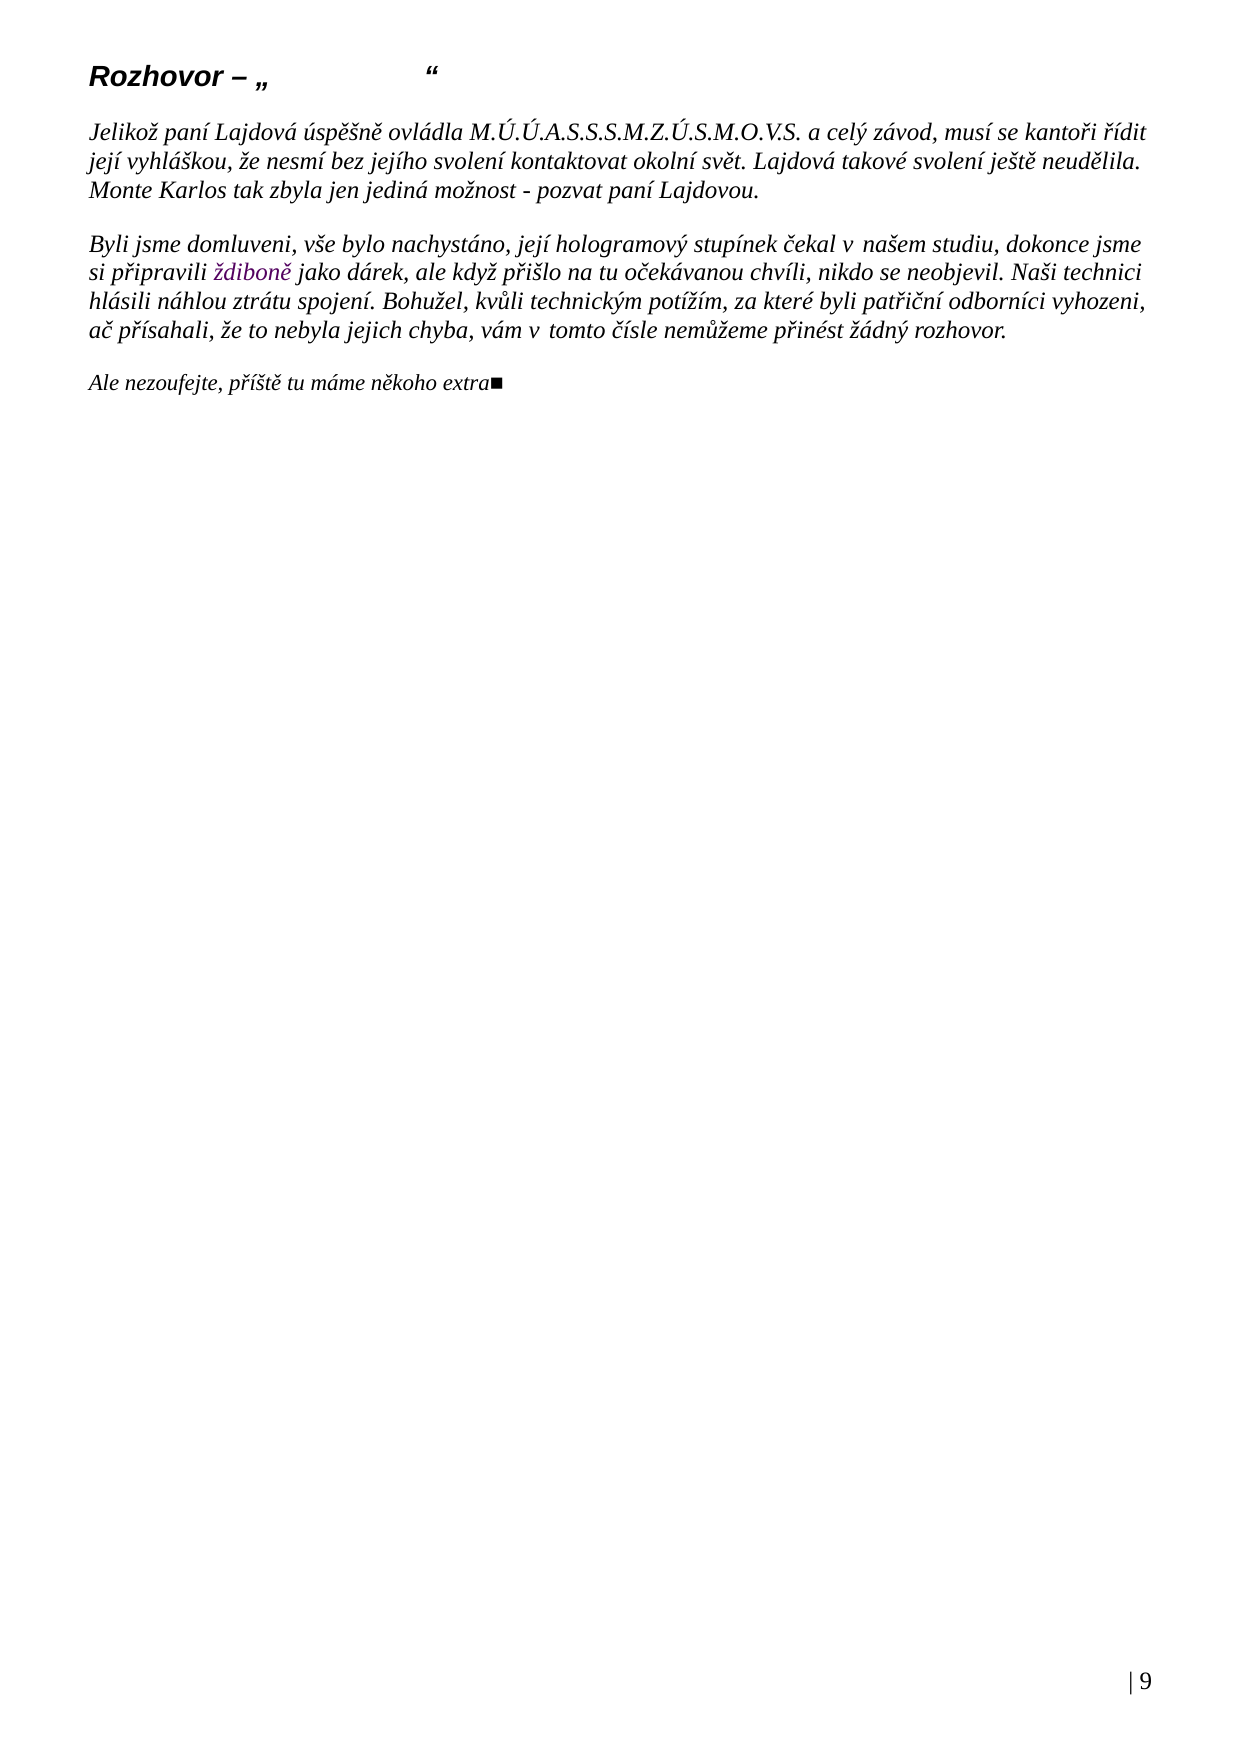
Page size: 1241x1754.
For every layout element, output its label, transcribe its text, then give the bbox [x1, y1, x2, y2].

text Jelikož paní Lajdová úspěšně ovládla M.Ú.Ú.A.S.S.S.M.Z.Ú.S.M.O.V.S. a celý závod, musí se kantoři řídit její vyhláškou, že nesmí bez jejího svolení kontaktovat okolní svět. Lajdová takové svolení ještě neudělila. Monte Karlos tak zbyla jen jediná možnost - pozvat paní Lajdovou. [88, 117, 1152, 204]
subtitle Rozhovor – „ “ [88, 59, 1152, 93]
text Byli jsme domluveni, vše bylo nachystáno, její hologramový stupínek čekal v našem studiu, dokonce jsme si připravili ždiboně jako dárek, ale když přišlo na tu očekávanou chvíli, nikdo se neobjevil. Naši technici hlásili náhlou ztrátu spojení. Bohužel, kvůli technickým potížím, za které byli patřiční odborníci vyhozeni, ač přísahali, že to nebyla jejich chyba, vám v tomto čísle nemůžeme přinést žádný rozhovor. [88, 229, 1152, 344]
text Ale nezoufejte, příště tu máme někoho extra■ [88, 369, 1152, 395]
